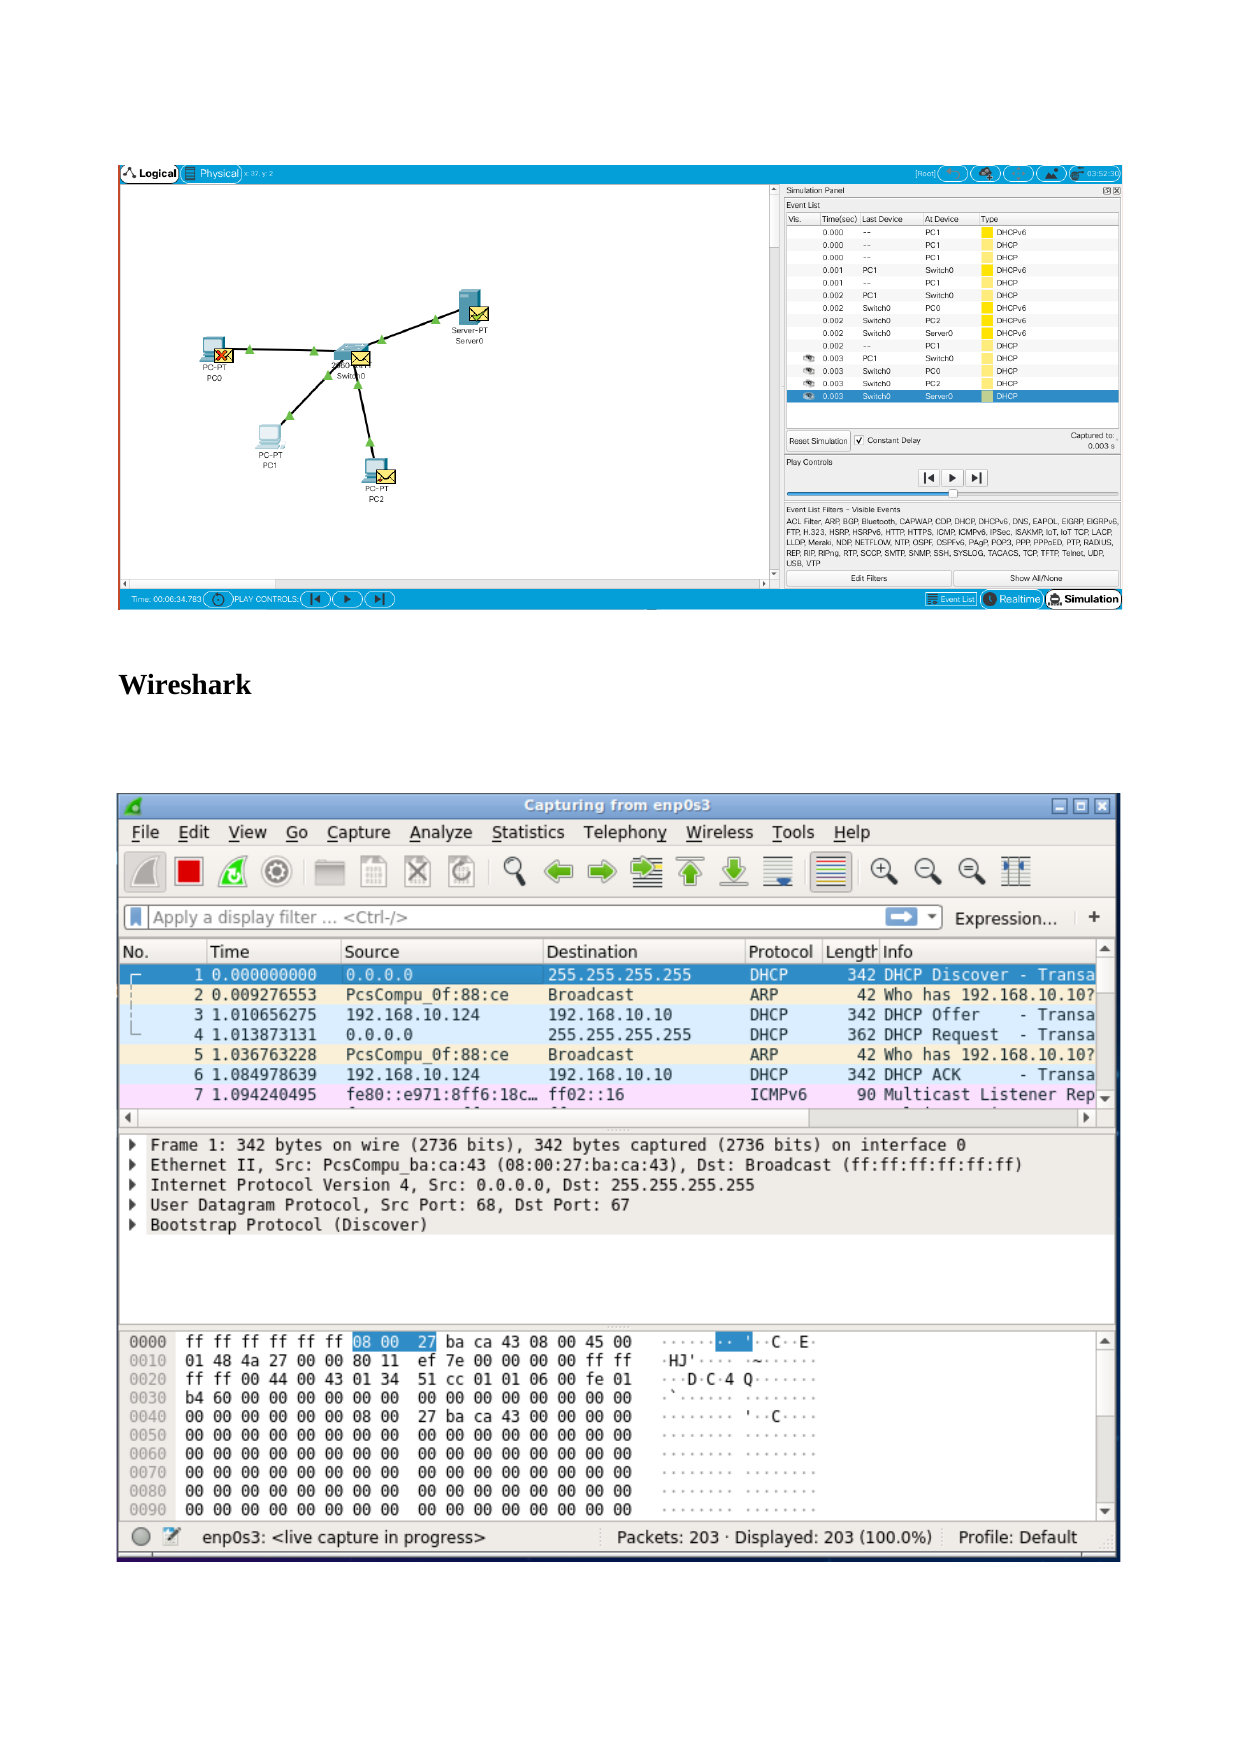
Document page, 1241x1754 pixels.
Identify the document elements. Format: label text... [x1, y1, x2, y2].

picture [980, 168, 992, 181]
picture [116, 793, 1121, 1562]
picture [118, 165, 1123, 610]
picture [1070, 173, 1078, 181]
picture [984, 593, 996, 605]
text Wireshark [118, 667, 1122, 701]
